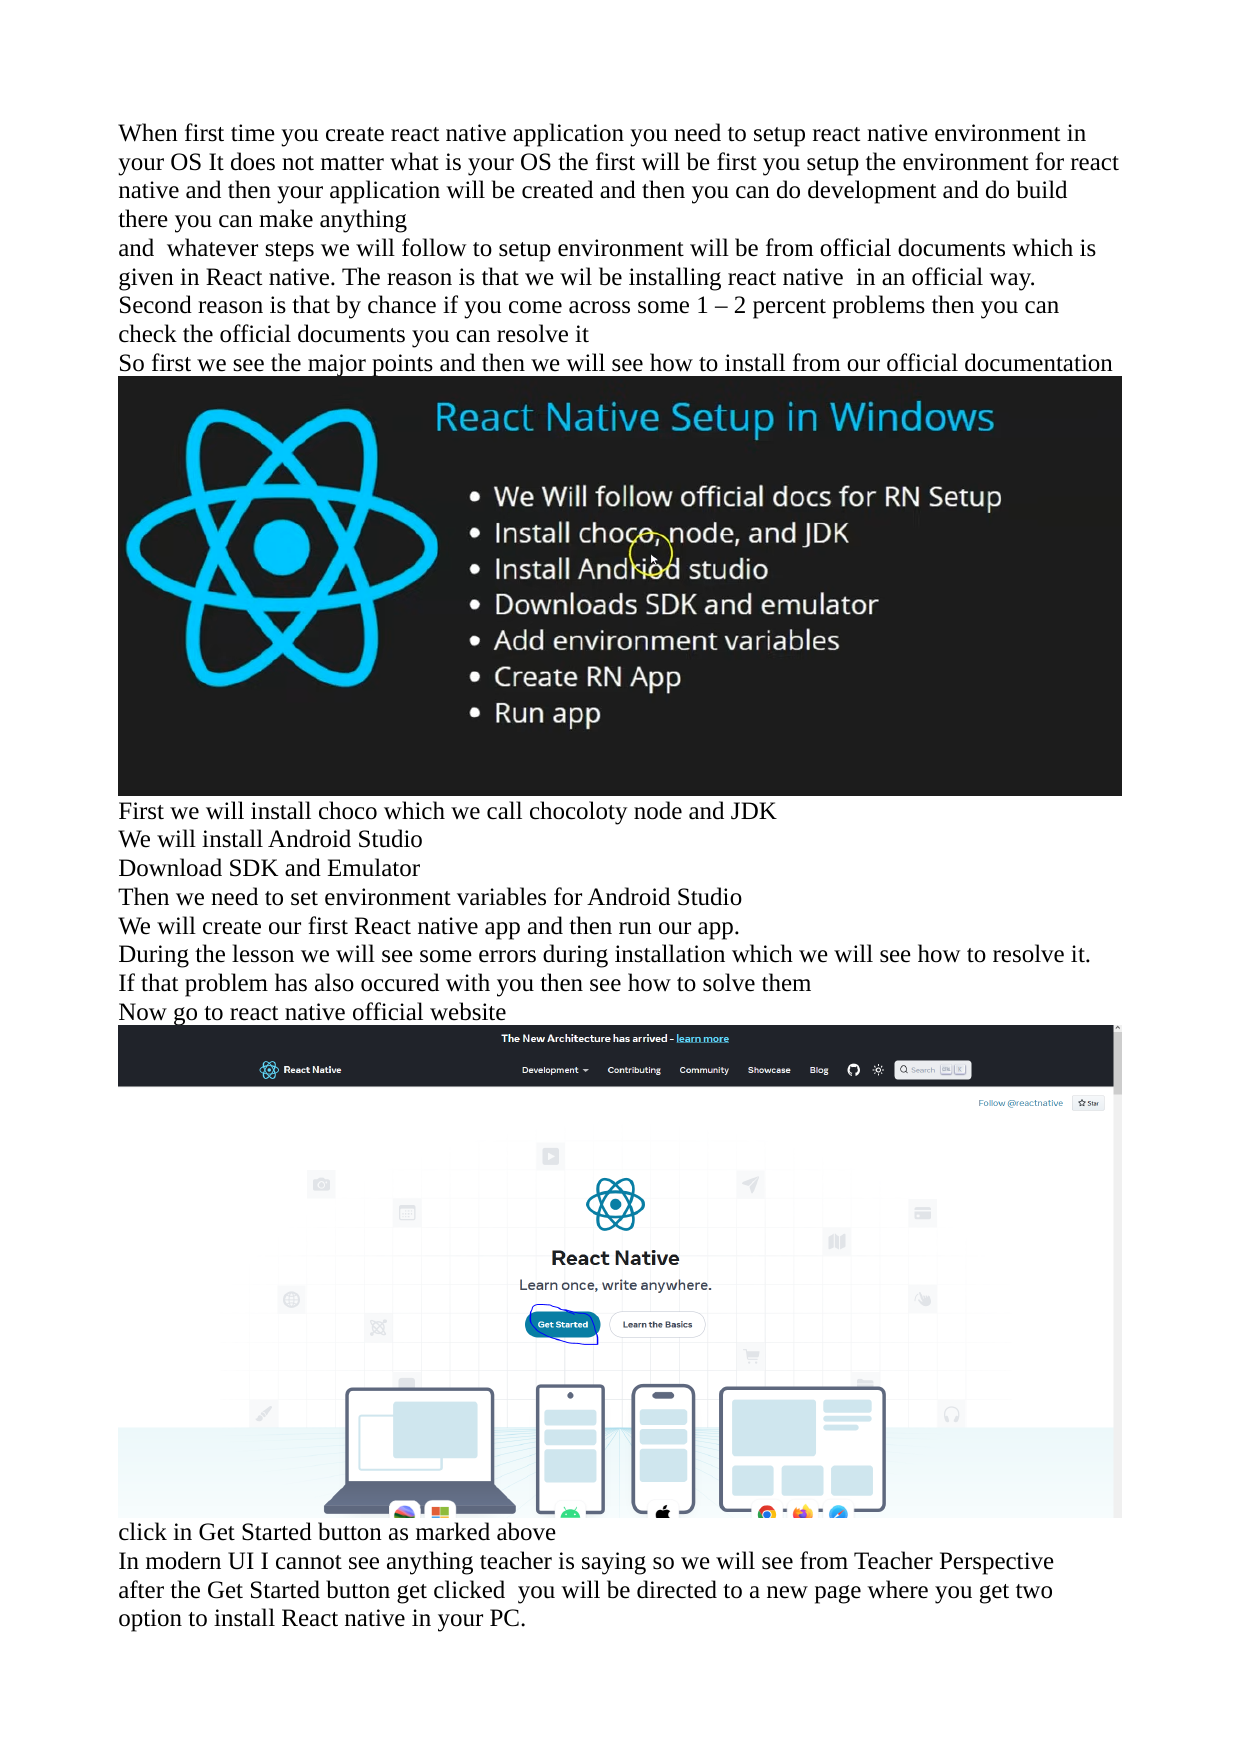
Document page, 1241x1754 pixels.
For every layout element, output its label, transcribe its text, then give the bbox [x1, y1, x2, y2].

text First we will install choco which we call chocoloty node and JDK [118, 796, 1122, 824]
text Download SDK and Emulator [118, 853, 1122, 882]
text Second reason is that by chance if you come across some 1 – 2 percent problems then you can check the official documents you can resolve it [118, 291, 1122, 348]
text We will create our first React native app and then run our app. [118, 911, 1122, 939]
text During the lesson we will see some errors during installation which we will see how to resolve it. [118, 939, 1122, 968]
text When first time you create react native application you need to setup react native environment in your OS It does not matter what is your OS the first will be first you setup the environment for react native and then your application will be created and then you can do development and do build there you can make anything [118, 118, 1122, 233]
text Then we need to set environment variables for Android Studio [118, 882, 1122, 911]
text after the Get Started button get clicked you will be directed to a new page where you get two option to install React native in your PC. [118, 1575, 1122, 1632]
text Now go to react native official website [118, 997, 1122, 1025]
text So first we see the major points and then we will see how to install from our official documentation [118, 348, 1122, 376]
picture [118, 376, 1122, 796]
text We will install Android Studio [118, 824, 1122, 853]
picture [118, 1025, 1122, 1518]
text In modern UI I cannot see anything teacher is saying so we will see from Teacher Perspective [118, 1546, 1122, 1575]
text and whatever steps we will follow to setup environment will be from official documents which is given in React native. The reason is that we wil be installing react native in an official way. [118, 233, 1122, 291]
text click in Get Started button as marked above [118, 1518, 1122, 1546]
text If that problem has also occured with you then see how to solve them [118, 968, 1122, 997]
